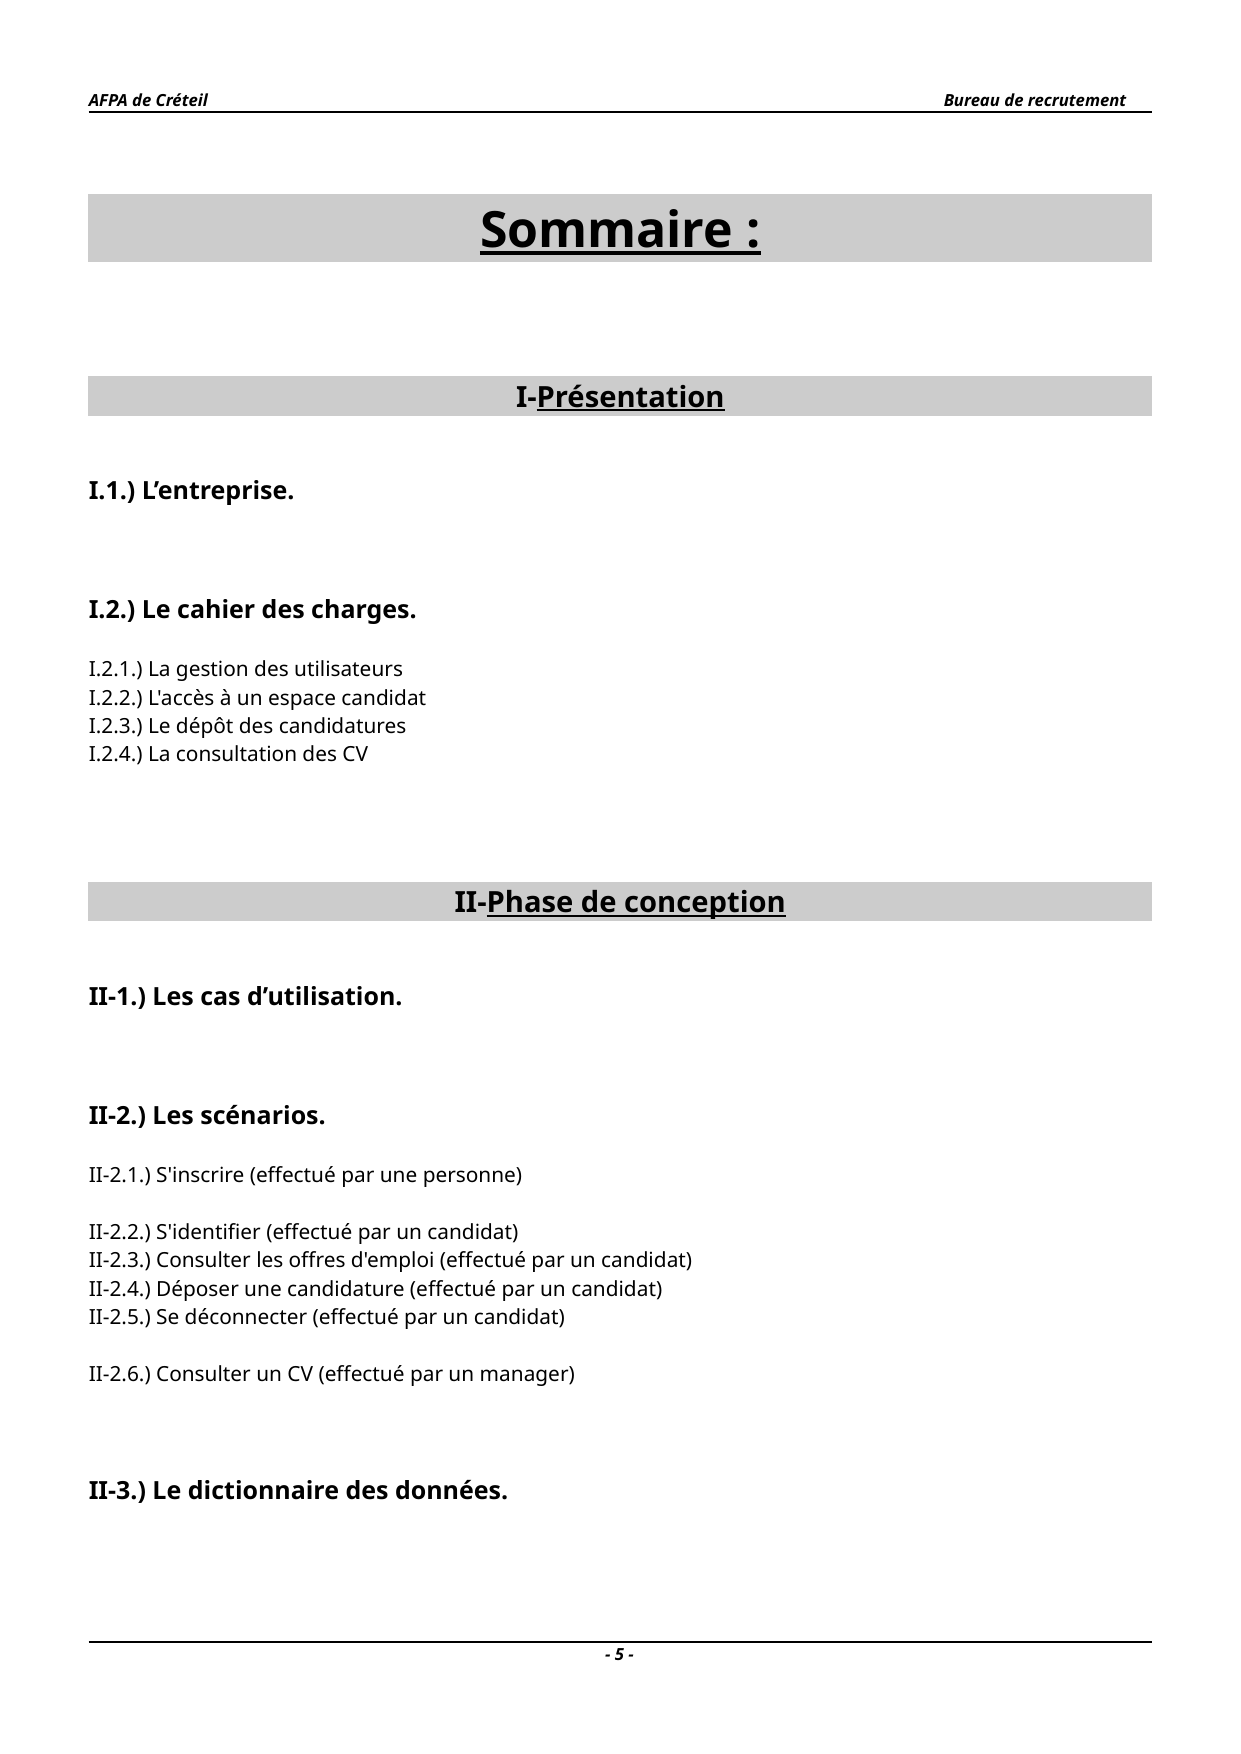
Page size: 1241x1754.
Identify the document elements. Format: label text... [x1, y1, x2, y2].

list II-2.3.) Consulter les offres d'emploi (effectué par un candidat) [88, 1246, 1152, 1274]
text I.2.) Le cahier des charges. [88, 592, 1152, 626]
list II-2.5.) Se déconnecter (effectué par un candidat) [88, 1302, 1152, 1331]
text II-Phase de conception [88, 882, 1152, 921]
list II-2.6.) Consulter un CV (effectué par un manager) [88, 1359, 1152, 1388]
text II-3.) Le dictionnaire des données. [88, 1473, 1152, 1507]
text I-Présentation [88, 376, 1152, 416]
list II-2.2.) S'identifier (effectué par un candidat) [88, 1217, 1152, 1246]
list I.2.4.) La consultation des CV [88, 739, 1152, 768]
list I.2.3.) Le dépôt des candidatures [88, 711, 1152, 739]
list II-2.4.) Déposer une candidature (effectué par un candidat) [88, 1274, 1152, 1302]
list II-2.) Les scénarios. [88, 1098, 1152, 1132]
list II-1.) Les cas d’utilisation. [88, 978, 1152, 1012]
list I.2.2.) L'accès à un espace candidat [88, 683, 1152, 711]
list I.2.1.) La gestion des utilisateurs [88, 654, 1152, 683]
text Sommaire : [88, 194, 1152, 262]
list II-2.1.) S'inscrire (effectué par une personne) [88, 1160, 1152, 1189]
text I.1.) L’entreprise. [88, 472, 1152, 506]
